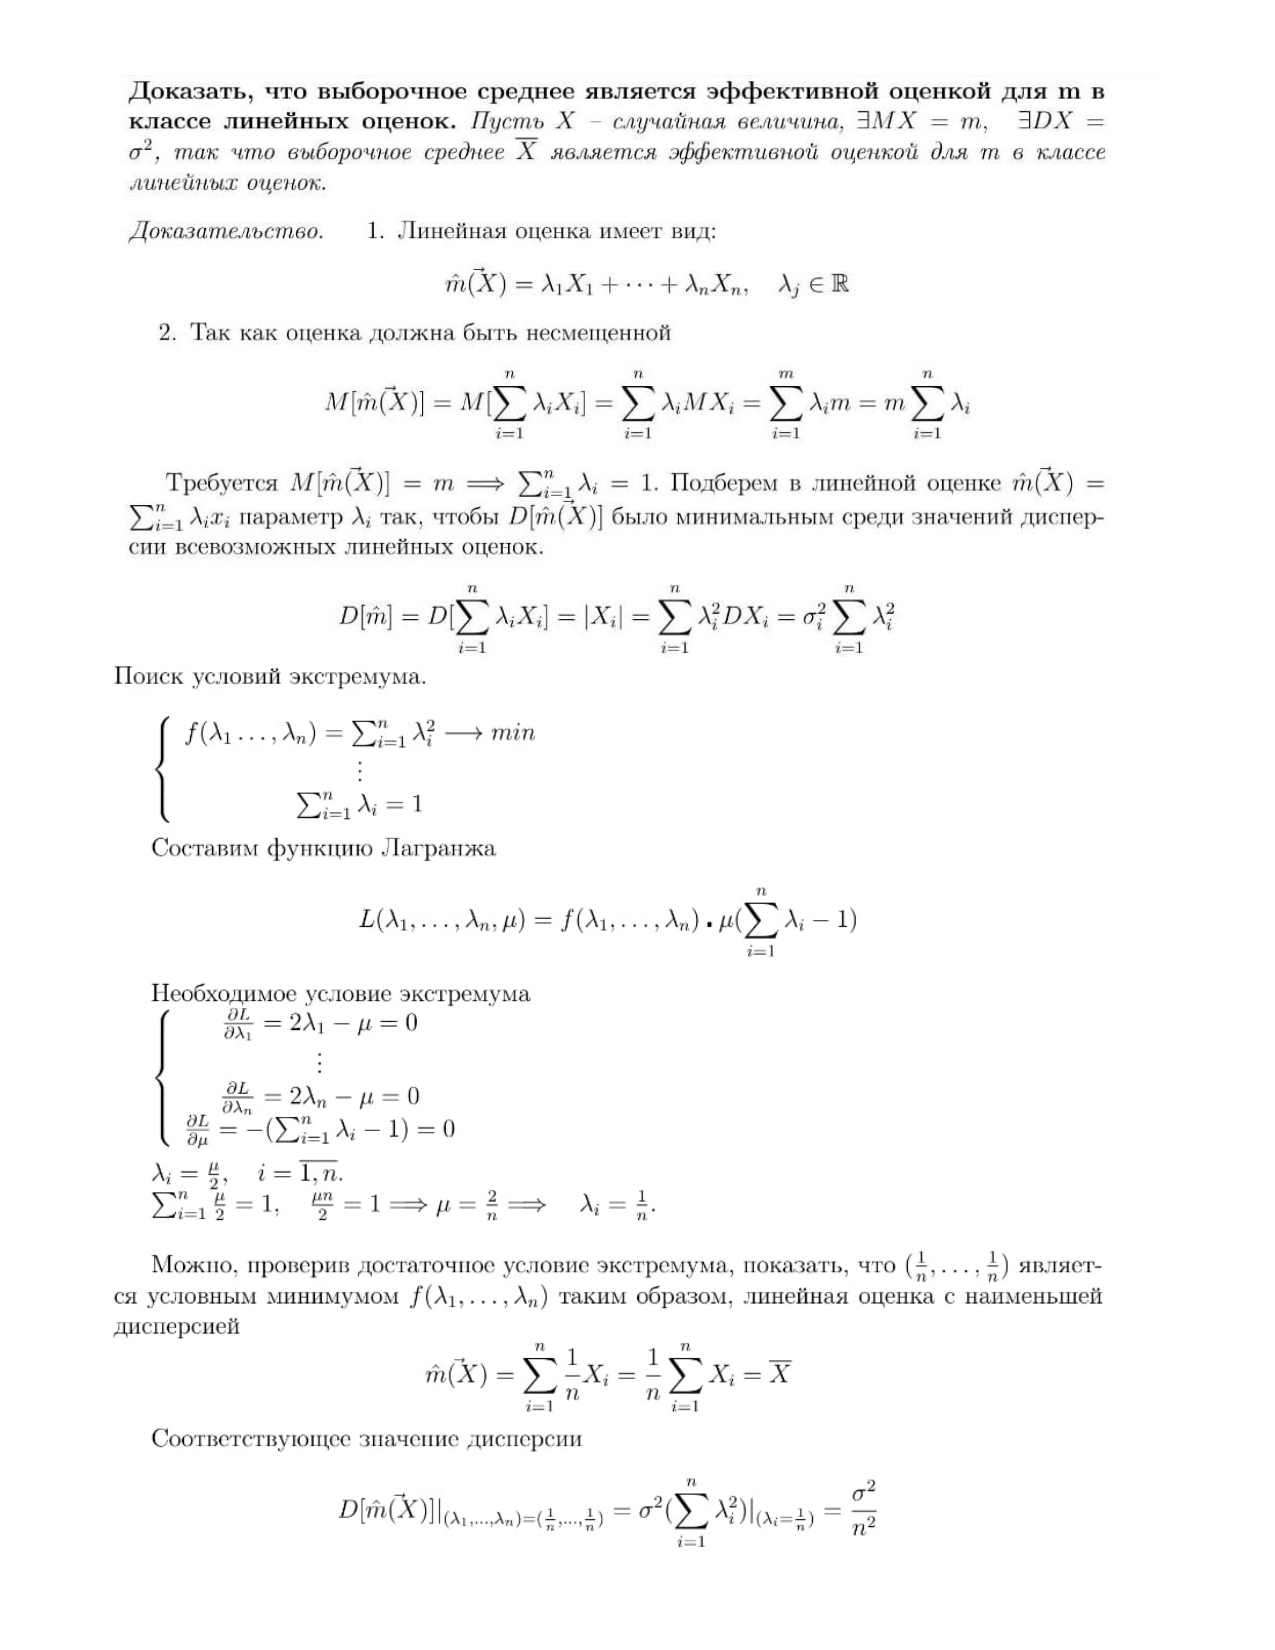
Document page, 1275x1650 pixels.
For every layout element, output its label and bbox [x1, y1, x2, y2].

picture [102, 75, 1157, 1562]
